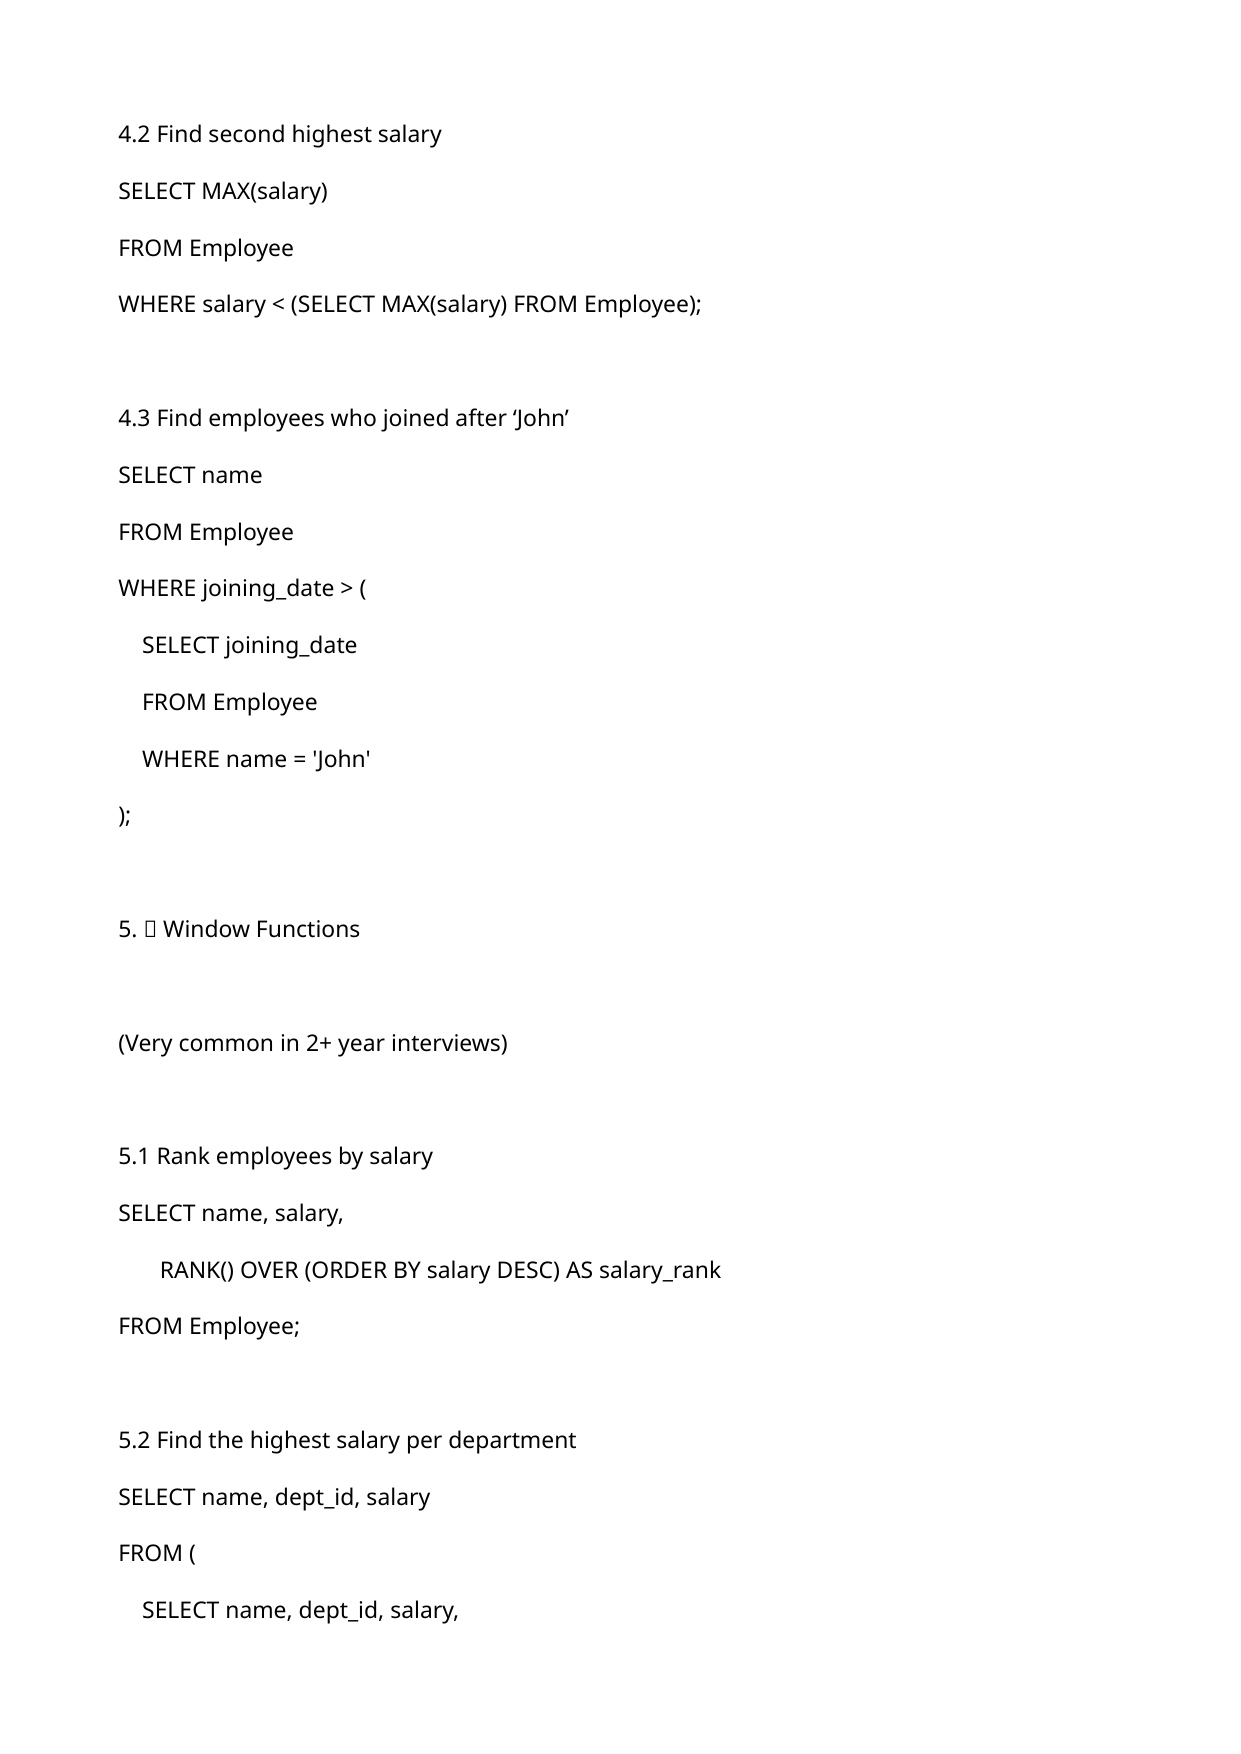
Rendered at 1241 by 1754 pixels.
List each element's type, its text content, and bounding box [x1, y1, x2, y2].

text SELECT name, dept_id, salary [118, 1481, 1122, 1512]
text 5. 🌟 Window Functions [118, 913, 1122, 944]
text FROM Employee; [118, 1310, 1122, 1342]
text SELECT MAX(salary) [118, 175, 1122, 206]
text SELECT joining_date [118, 629, 1122, 660]
text SELECT name, dept_id, salary, [118, 1594, 1122, 1625]
text (Very common in 2+ year interviews) [118, 1026, 1122, 1058]
text 4.3 Find employees who joined after ‘John’ [118, 402, 1122, 433]
text SELECT name, salary, [118, 1197, 1122, 1228]
text ); [118, 799, 1122, 831]
text FROM Employee [118, 686, 1122, 717]
text SELECT name [118, 459, 1122, 490]
text FROM ( [118, 1537, 1122, 1569]
text FROM Employee [118, 232, 1122, 263]
text WHERE name = 'John' [118, 743, 1122, 774]
text FROM Employee [118, 516, 1122, 547]
text WHERE joining_date > ( [118, 572, 1122, 603]
text WHERE salary < (SELECT MAX(salary) FROM Employee); [118, 288, 1122, 320]
text 5.1 Rank employees by salary [118, 1140, 1122, 1171]
text 5.2 Find the highest salary per department [118, 1424, 1122, 1455]
text 4.2 Find second highest salary [118, 118, 1122, 149]
text RANK() OVER (ORDER BY salary DESC) AS salary_rank [118, 1253, 1122, 1285]
